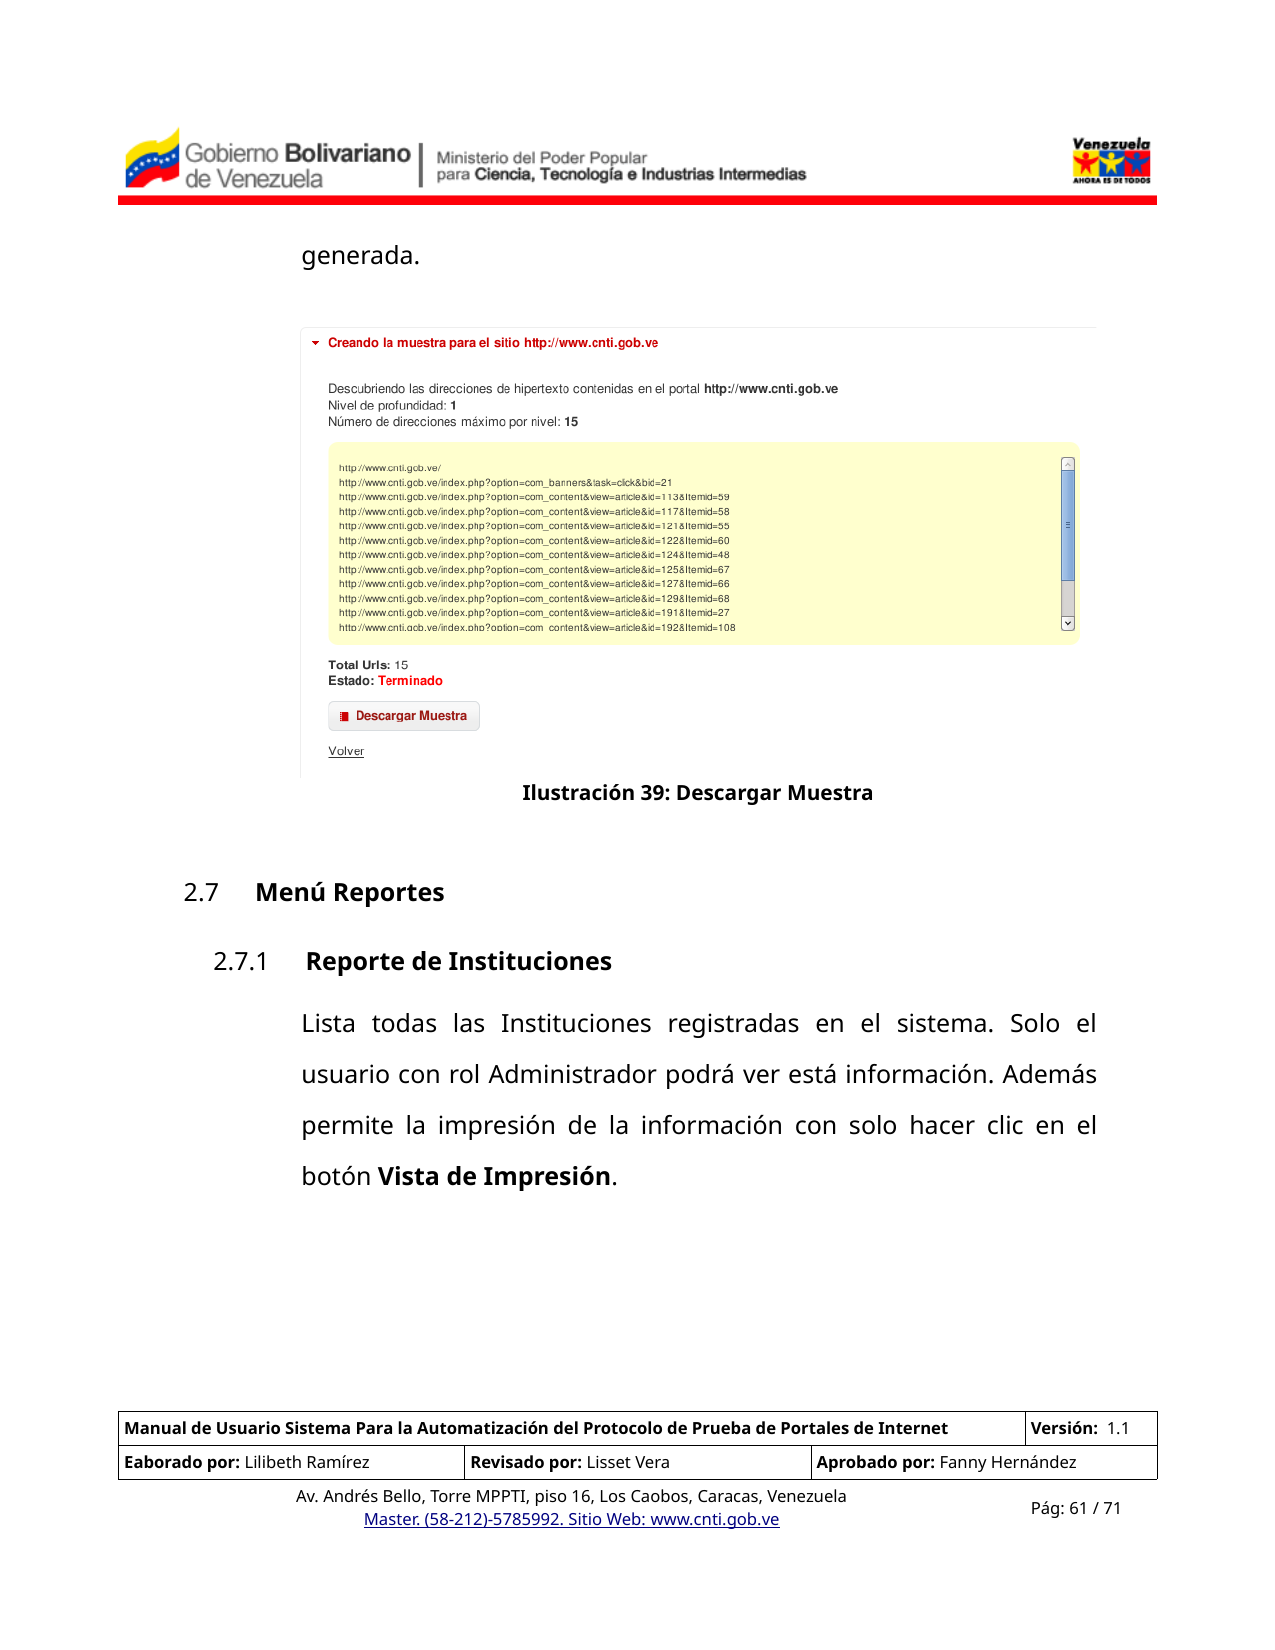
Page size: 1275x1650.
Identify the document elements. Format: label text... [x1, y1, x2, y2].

text generada. [301, 238, 1098, 272]
subtitle Reporte de Instituciones [118, 943, 1157, 977]
subtitle Menú Reportes [118, 874, 1157, 908]
picture [118, 119, 1157, 205]
text Lista todas las Instituciones registradas en el sistema. Solo el usuario con rol Administrador podrá ver está información. Además permite la impresión de la información con solo hacer clic en el botón Vista de Impresión. [301, 1006, 1098, 1193]
picture [299, 325, 1097, 778]
text Ilustración 39: Descargar Muestra [299, 778, 1096, 806]
